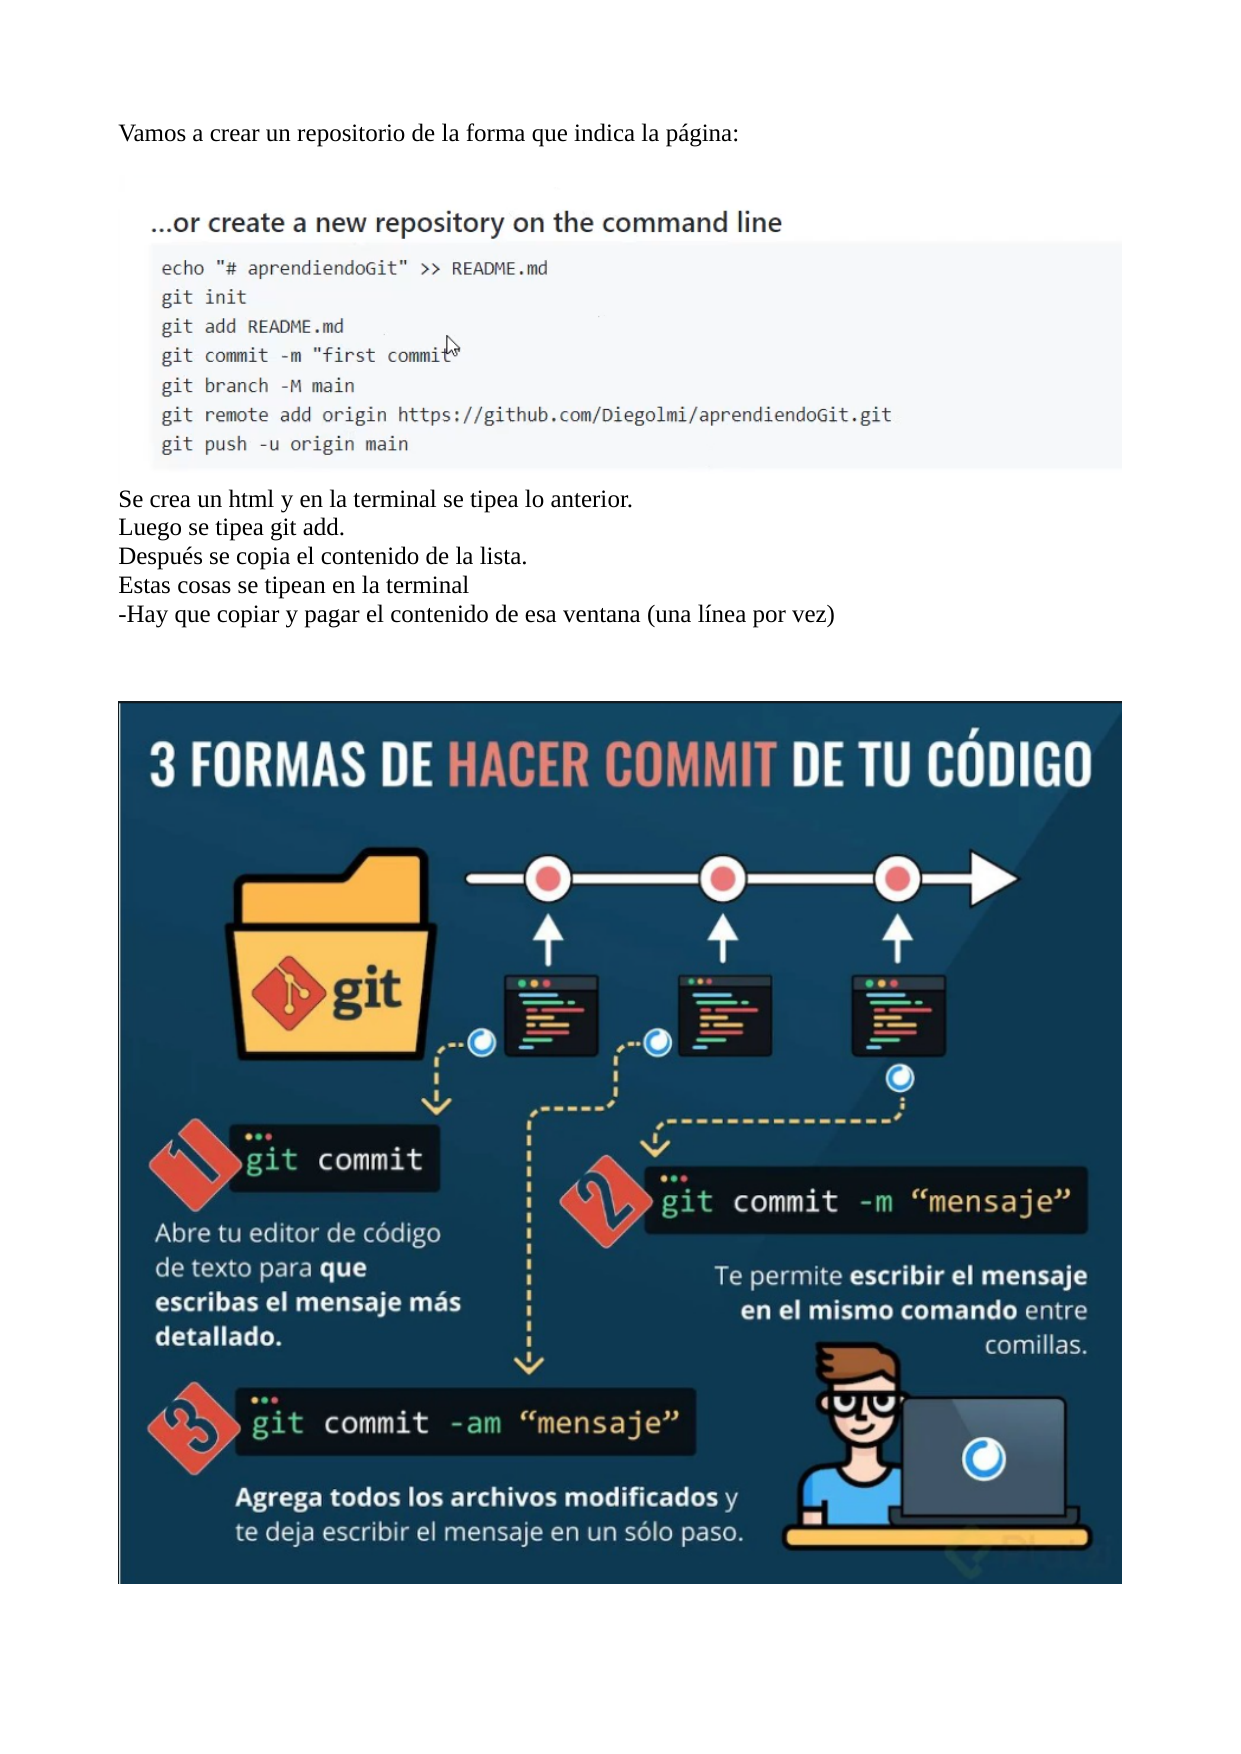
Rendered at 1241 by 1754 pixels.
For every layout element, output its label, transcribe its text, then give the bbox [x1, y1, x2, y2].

text Se crea un html y en la terminal se tipea lo anterior. [118, 484, 1122, 512]
picture [118, 175, 1122, 484]
text Después se copia el contenido de la lista. [118, 541, 1122, 570]
picture [118, 701, 1122, 1584]
text -Hay que copiar y pagar el contenido de esa ventana (una línea por vez) [118, 599, 1122, 627]
text Vamos a crear un repositorio de la forma que indica la página: [118, 118, 1122, 147]
text Estas cosas se tipean en la terminal [118, 570, 1122, 599]
text Luego se tipea git add. [118, 512, 1122, 541]
